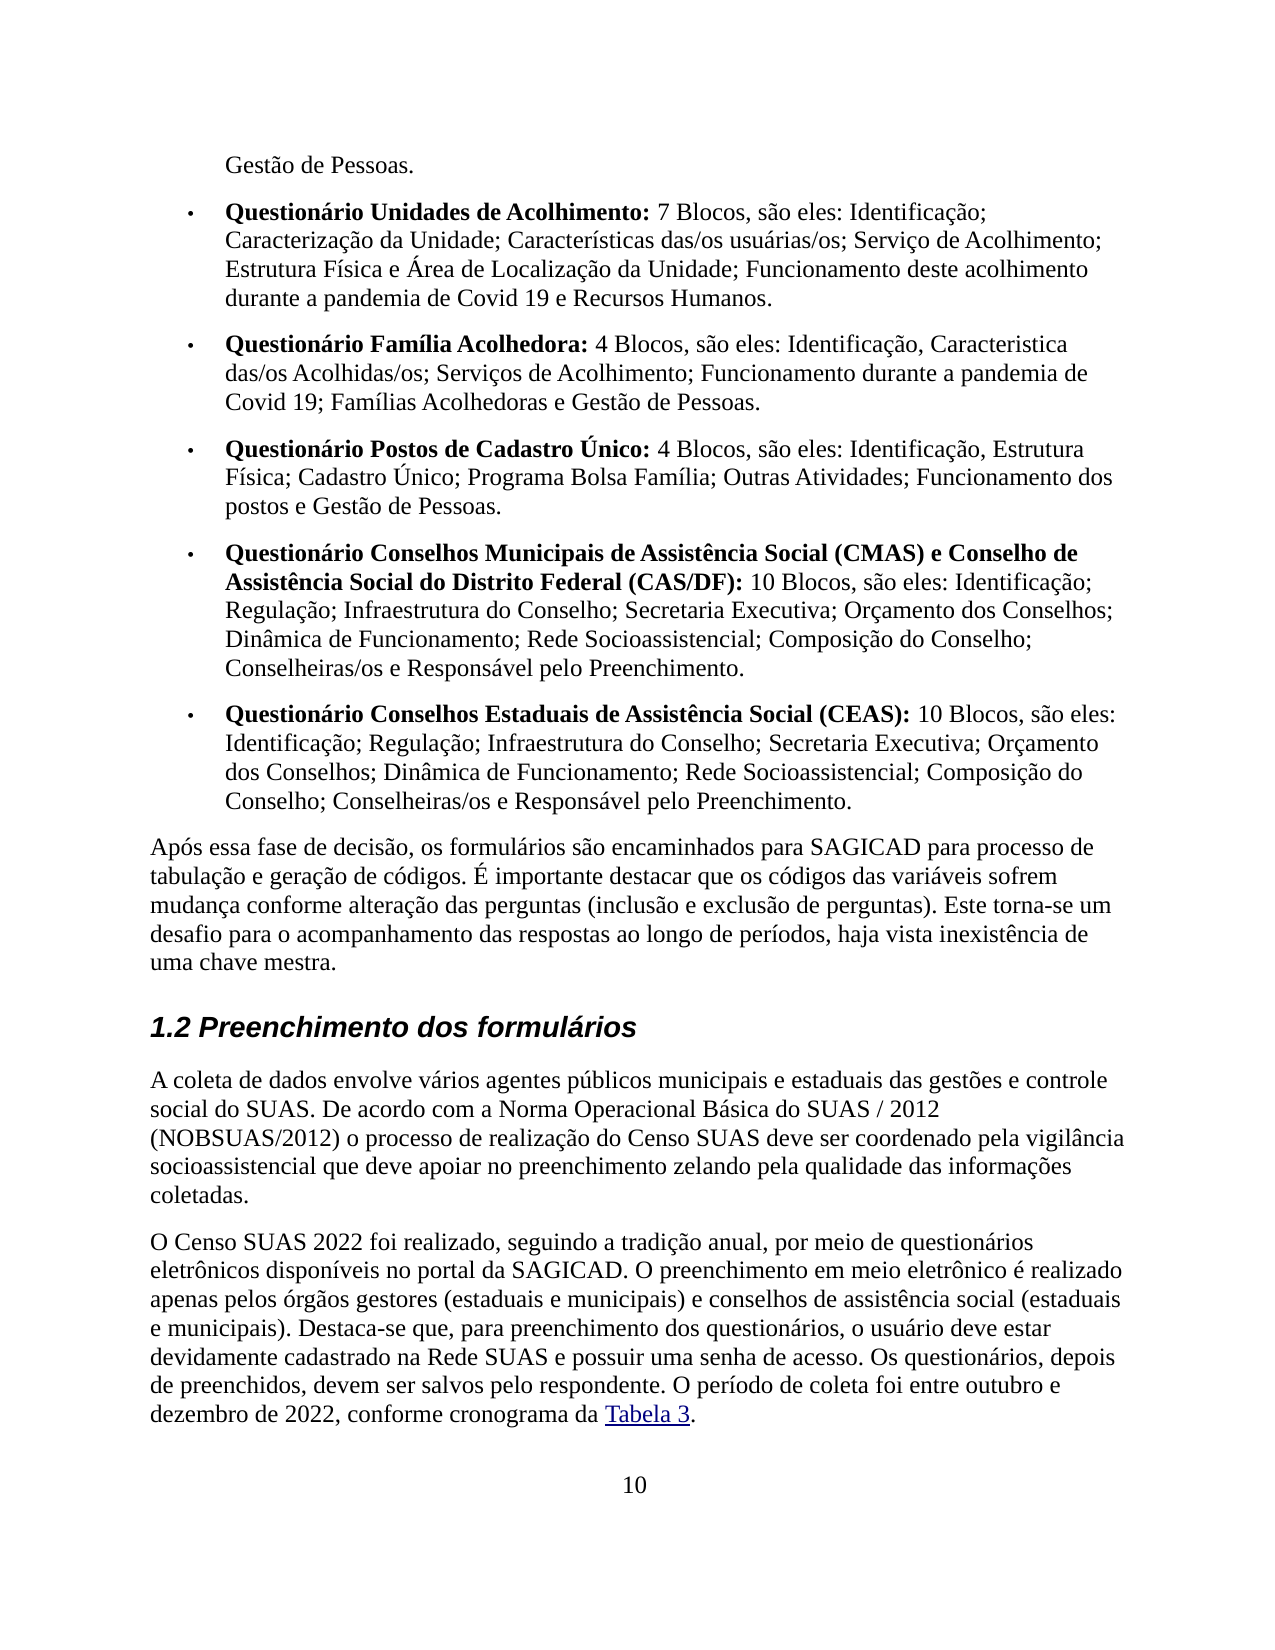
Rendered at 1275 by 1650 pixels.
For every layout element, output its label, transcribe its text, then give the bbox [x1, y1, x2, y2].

subtitle 1.2 Preenchimento dos formulários [150, 1010, 1125, 1044]
list Questionário Unidades de Acolhimento: 7 Blocos, são eles: Identificação; Caracterização da Unidade; Características das/os usuárias/os; Serviço de Acolhimento; Estrutura Física e Área de Localização da Unidade; Funcionamento deste acolhimento durante a pandemia de Covid 19 e Recursos Humanos. [187, 197, 1125, 312]
text Após essa fase de decisão, os formulários são encaminhados para SAGICAD para processo de tabulação e geração de códigos. É importante destacar que os códigos das variáveis sofrem mudança conforme alteração das perguntas (inclusão e exclusão de perguntas). Este torna-se um desafio para o acompanhamento das respostas ao longo de períodos, haja vista inexistência de uma chave mestra. [150, 832, 1125, 976]
text A coleta de dados envolve vários agentes públicos municipais e estaduais das gestões e controle social do SUAS. De acordo com a Norma Operacional Básica do SUAS / 2012 (NOBSUAS/2012) o processo de realização do Censo SUAS deve ser coordenado pela vigilância socioassistencial que deve apoiar no preenchimento zelando pela qualidade das informações coletadas. [150, 1065, 1125, 1209]
list Questionário Família Acolhedora: 4 Blocos, são eles: Identificação, Caracteristica das/os Acolhidas/os; Serviços de Acolhimento; Funcionamento durante a pandemia de Covid 19; Famílias Acolhedoras e Gestão de Pessoas. [187, 329, 1125, 416]
text O Censo SUAS 2022 foi realizado, seguindo a tradição anual, por meio de questionários eletrônicos disponíveis no portal da SAGICAD. O preenchimento em meio eletrônico é realizado apenas pelos órgãos gestores (estaduais e municipais) e conselhos de assistência social (estaduais e municipais). Destaca-se que, para preenchimento dos questionários, o usuário deve estar devidamente cadastrado na Rede SUAS e possuir uma senha de acesso. Os questionários, depois de preenchidos, devem ser salvos pelo respondente. O período de coleta foi entre outubro e dezembro de 2022, conforme cronograma da Tabela 3. [150, 1227, 1125, 1428]
list Gestão de Pessoas. [187, 150, 1125, 179]
list Questionário Postos de Cadastro Único: 4 Blocos, são eles: Identificação, Estrutura Física; Cadastro Único; Programa Bolsa Família; Outras Atividades; Funcionamento dos postos e Gestão de Pessoas. [187, 434, 1125, 520]
list Questionário Conselhos Estaduais de Assistência Social (CEAS): 10 Blocos, são eles: Identificação; Regulação; Infraestrutura do Conselho; Secretaria Executiva; Orçamento dos Conselhos; Dinâmica de Funcionamento; Rede Socioassistencial; Composição do Conselho; Conselheiras/os e Responsável pelo Preenchimento. [187, 699, 1125, 814]
list Questionário Conselhos Municipais de Assistência Social (CMAS) e Conselho de Assistência Social do Distrito Federal (CAS/DF): 10 Blocos, são eles: Identificação; Regulação; Infraestrutura do Conselho; Secretaria Executiva; Orçamento dos Conselhos; Dinâmica de Funcionamento; Rede Socioassistencial; Composição do Conselho; Conselheiras/os e Responsável pelo Preenchimento. [187, 538, 1125, 682]
